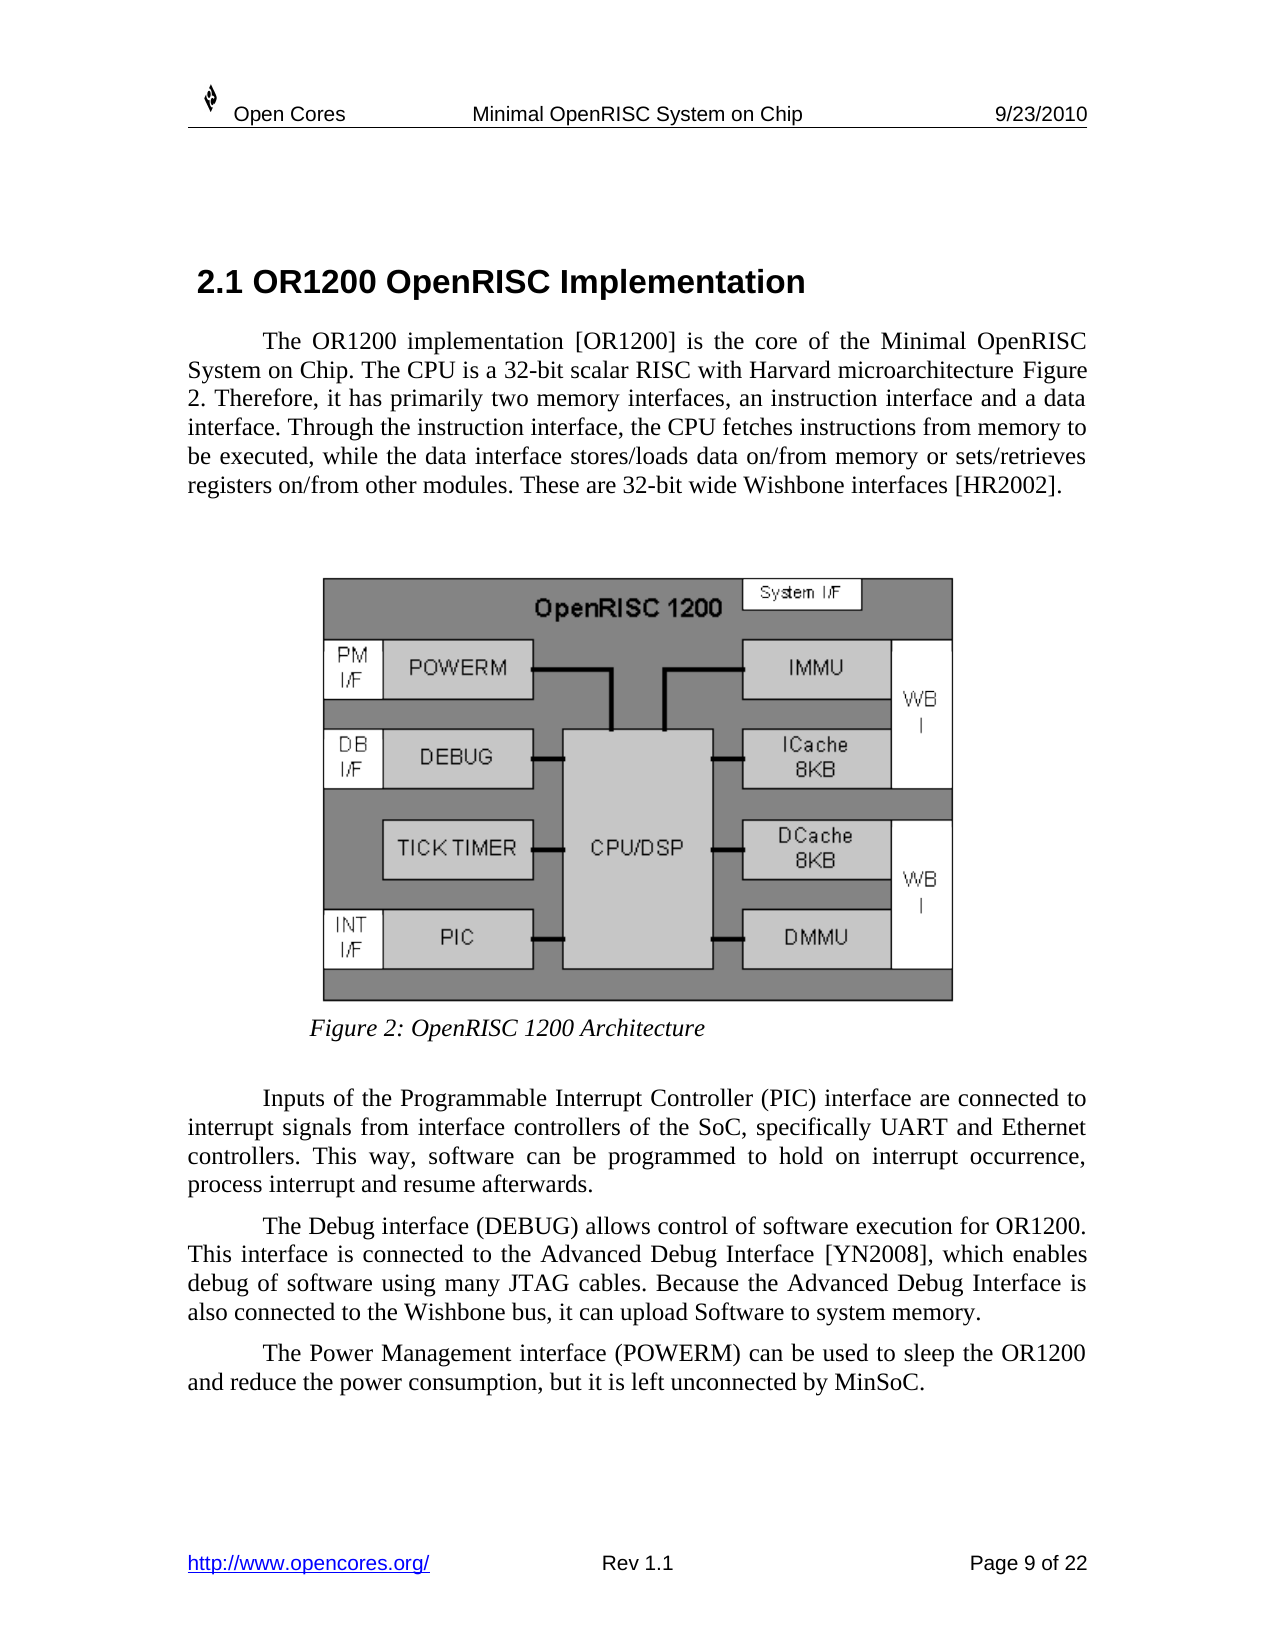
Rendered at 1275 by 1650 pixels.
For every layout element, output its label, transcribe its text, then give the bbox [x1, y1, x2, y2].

text The OR1200 implementation [OR1200] is the core of the Minimal OpenRISC System on Chip. The CPU is a 32-bit scalar RISC with Harvard microarchitecture Figure 2. Therefore, it has primarily two memory interfaces, an instruction interface and a data interface. Through the instruction interface, the CPU fetches instructions from memory to be executed, while the data interface stores/loads data on/from memory or sets/retrieves registers on/from other modules. These are 32-bit wide Wishbone interfaces [HR2002]. [187, 326, 1087, 498]
text The Power Management interface (POWERM) can be used to sleep the OR1200 and reduce the power consumption, but it is left unconnected by MinSoC. [187, 1338, 1087, 1396]
text Figure 2: OpenRISC 1200 Architecture [309, 1014, 966, 1042]
text Inputs of the Programmable Interrupt Controller (PIC) interface are connected to interrupt signals from interface controllers of the SoC, specifically UART and Ethernet controllers. This way, software can be programmed to hold on interrupt occurrence, process interrupt and resume afterwards. [187, 1083, 1087, 1198]
subtitle OR1200 OpenRISC Implementation [187, 262, 1087, 301]
picture [309, 564, 966, 1014]
text The Debug interface (DEBUG) allows control of software execution for OR1200. This interface is connected to the Advanced Debug Interface [YN2008], which enables debug of software using many JTAG cables. Because the Advanced Debug Interface is also connected to the Wishbone bus, it can upload Software to system memory. [187, 1211, 1087, 1326]
